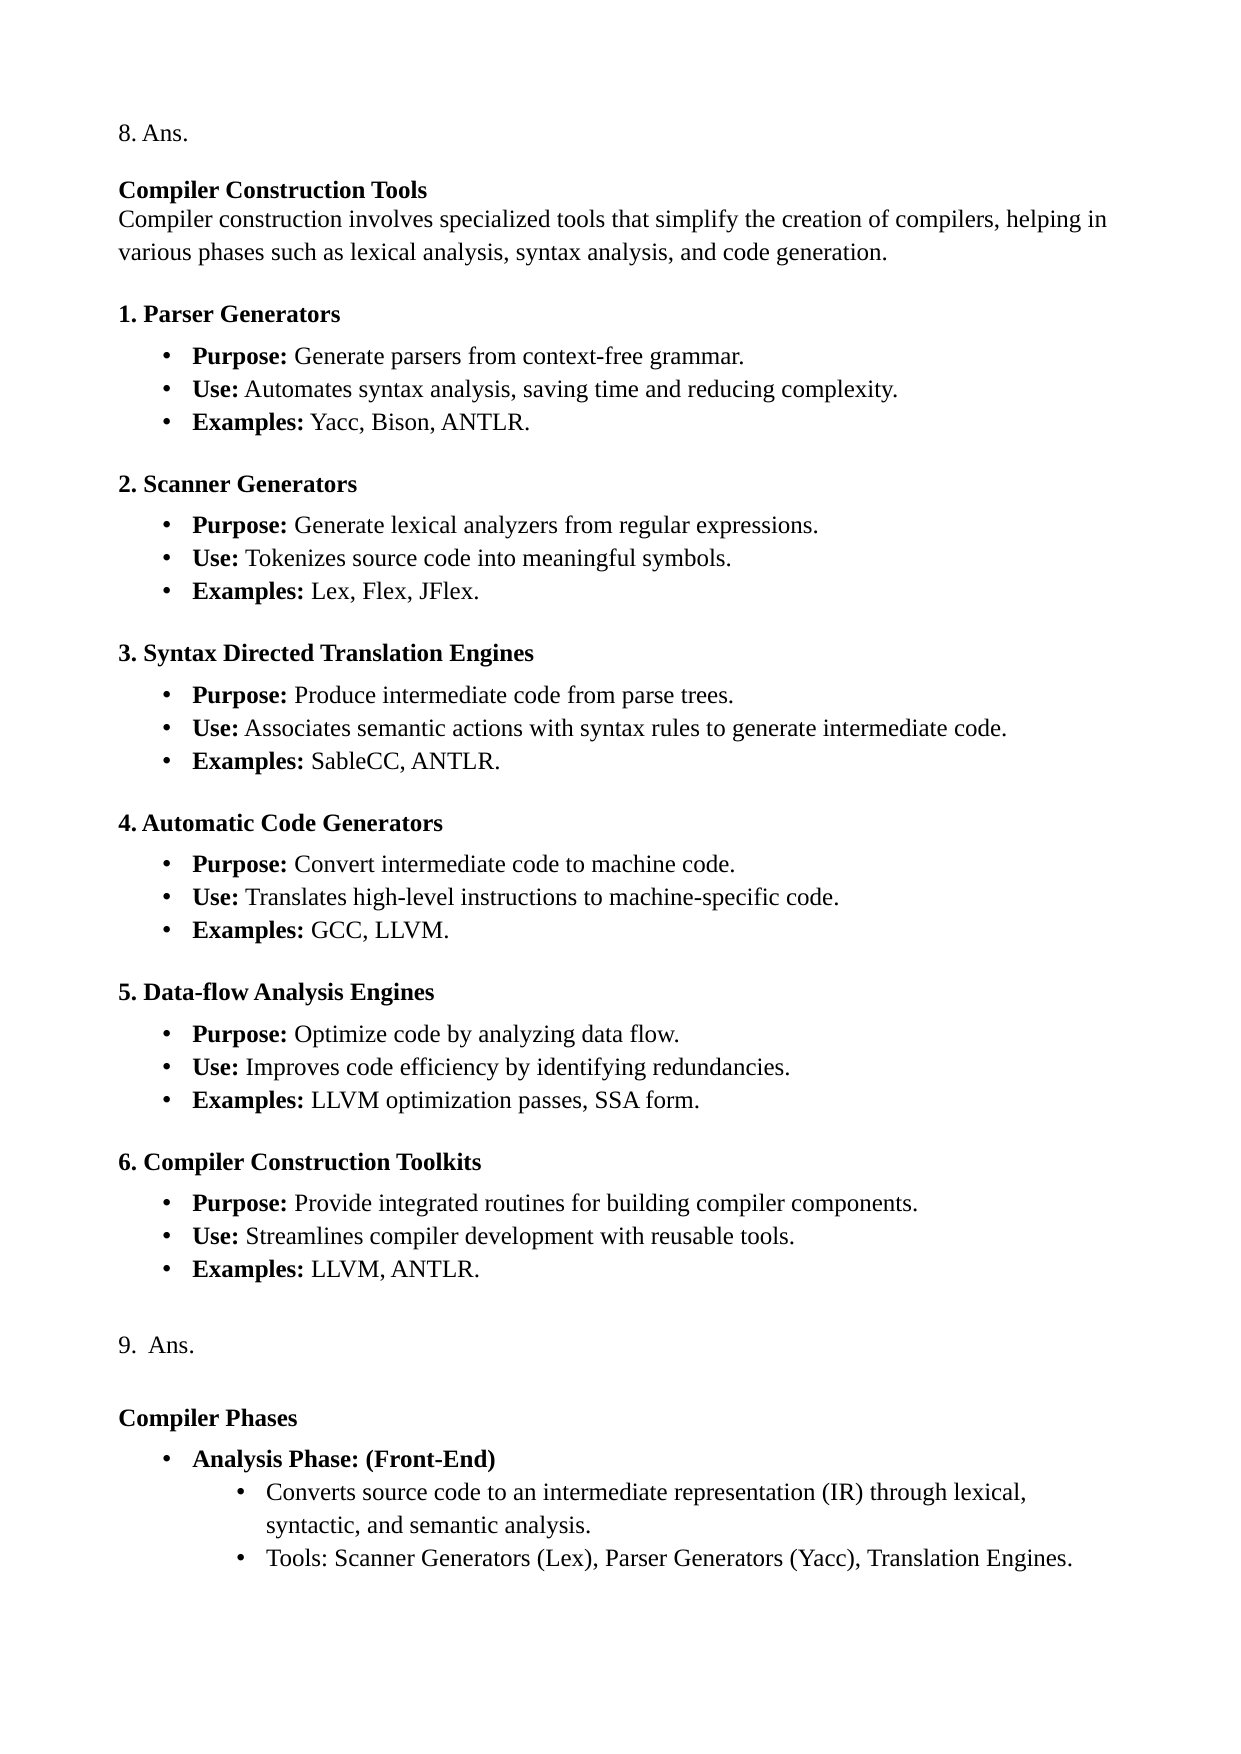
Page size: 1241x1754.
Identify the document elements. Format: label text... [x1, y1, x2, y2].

list Examples: LLVM optimization passes, SSA form. [162, 1085, 1122, 1113]
list Use: Tokenizes source code into meaningful symbols. [162, 543, 1122, 572]
subtitle 4. Automatic Code Generators [118, 808, 1122, 837]
list Converts source code to an intermediate representation (IR) through lexical, syntactic, and semantic analysis. [236, 1477, 1122, 1539]
subtitle 5. Data-flow Analysis Engines [118, 977, 1122, 1006]
list Purpose: Produce intermediate code from parse trees. [162, 680, 1122, 708]
list Examples: LLVM, ANTLR. [162, 1254, 1122, 1283]
list Use: Streamlines compiler development with reusable tools. [162, 1221, 1122, 1250]
list Purpose: Generate parsers from context-free grammar. [162, 341, 1122, 369]
list Purpose: Optimize code by analyzing data flow. [162, 1019, 1122, 1047]
list Analysis Phase: (Front-End) [162, 1444, 1122, 1473]
list Use: Translates high-level instructions to machine-specific code. [162, 882, 1122, 911]
list Use: Improves code efficiency by identifying redundancies. [162, 1052, 1122, 1081]
subtitle 2. Scanner Generators [118, 469, 1122, 498]
subtitle 6. Compiler Construction Toolkits [118, 1147, 1122, 1176]
text 9. Ans. [118, 1331, 1122, 1359]
list Purpose: Generate lexical analyzers from regular expressions. [162, 510, 1122, 539]
list Purpose: Provide integrated routines for building compiler components. [162, 1188, 1122, 1217]
list Examples: Yacc, Bison, ANTLR. [162, 407, 1122, 436]
list Use: Associates semantic actions with syntax rules to generate intermediate code. [162, 713, 1122, 742]
list Use: Automates syntax analysis, saving time and reducing complexity. [162, 374, 1122, 403]
list Tools: Scanner Generators (Lex), Parser Generators (Yacc), Translation Engines. [236, 1543, 1122, 1572]
subtitle Compiler Phases [118, 1403, 1122, 1431]
subtitle 3. Syntax Directed Translation Engines [118, 638, 1122, 667]
list Examples: SableCC, ANTLR. [162, 746, 1122, 774]
text 8. Ans. [118, 118, 1122, 147]
subtitle 1. Parser Generators [118, 299, 1122, 328]
text Compiler construction involves specialized tools that simplify the creation of compilers, helping in various phases such as lexical analysis, syntax analysis, and code generation. [118, 204, 1122, 266]
text Compiler Construction Tools [118, 176, 1122, 204]
list Examples: Lex, Flex, JFlex. [162, 576, 1122, 605]
list Examples: GCC, LLVM. [162, 915, 1122, 944]
list Purpose: Convert intermediate code to machine code. [162, 849, 1122, 878]
